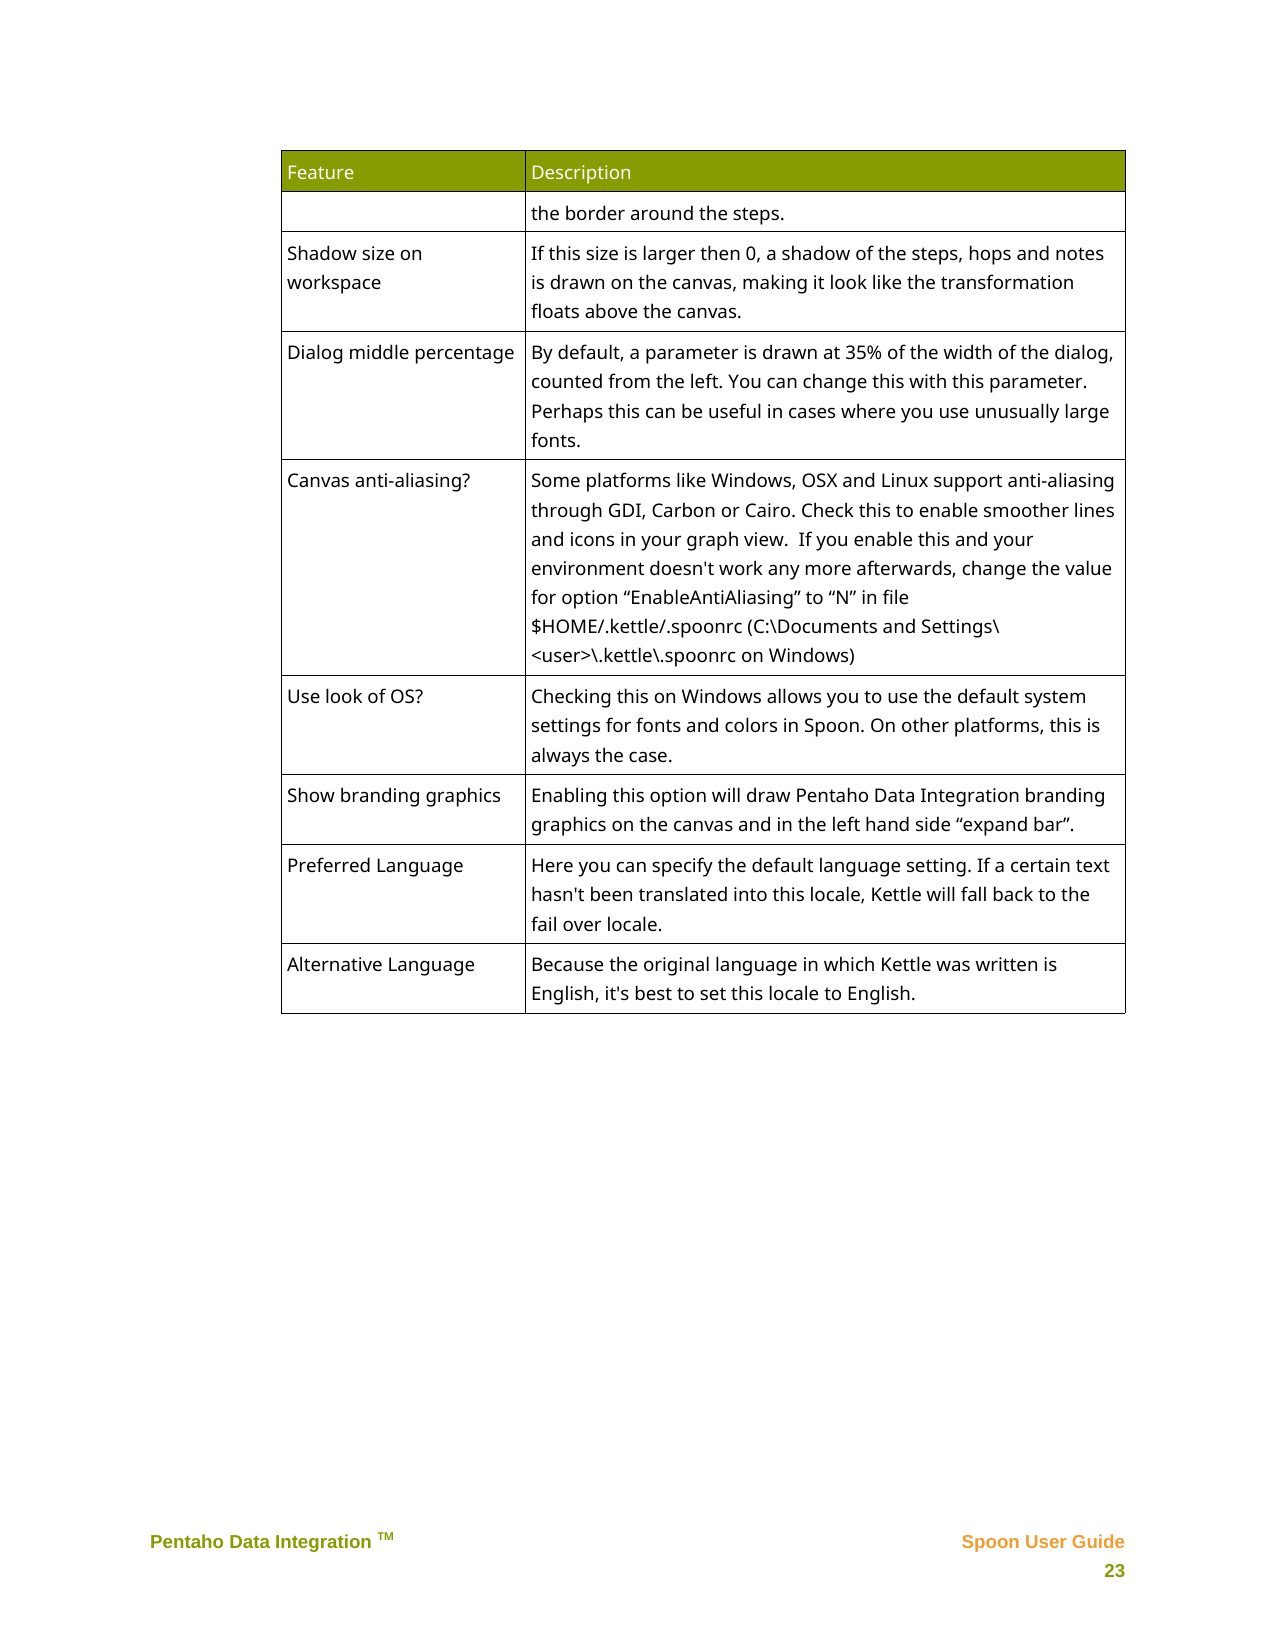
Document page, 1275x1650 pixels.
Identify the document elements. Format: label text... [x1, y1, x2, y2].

table_cell [282, 192, 525, 231]
table_cell Dialog middle percentage [282, 332, 525, 459]
table_cell Checking this on Windows allows you to use the default system settings for fonts and colors in Spoon. On other platforms, this is always the case. [526, 676, 1125, 773]
table_header Feature [282, 151, 525, 191]
table_cell the border around the steps. [526, 192, 1125, 231]
table_header Description [526, 151, 1125, 191]
table_cell Canvas anti-aliasing? [282, 460, 525, 674]
table_cell Preferred Language [282, 845, 525, 942]
table_cell Shadow size on workspace [282, 232, 525, 331]
table_cell By default, a parameter is drawn at 35% of the width of the dialog, counted from the left. You can change this with this parameter. Perhaps this can be useful in cases where you use unusually large fonts. [526, 332, 1125, 459]
table_cell If this size is larger then 0, a shadow of the steps, hops and notes is drawn on the canvas, making it look like the transformation floats above the canvas. [526, 232, 1125, 331]
table_cell Use look of OS? [282, 676, 525, 773]
table_cell Show branding graphics [282, 775, 525, 843]
table_cell Enabling this option will draw Pentaho Data Integration branding graphics on the canvas and in the left hand side “expand bar”. [526, 775, 1125, 843]
table_cell Some platforms like Windows, OSX and Linux support anti-aliasing through GDI, Carbon or Cairo. Check this to enable smoother lines and icons in your graph view. If you enable this and your environment doesn't work any more afterwards, change the value for option “EnableAntiAliasing” to “N” in file $HOME/.kettle/.spoonrc (C:\Documents and Settings\<user>\.kettle\.spoonrc on Windows) [526, 460, 1125, 674]
table_cell Because the original language in which Kettle was written is English, it's best to set this locale to English. [526, 944, 1125, 1012]
table_cell Here you can specify the default language setting. If a certain text hasn't been translated into this locale, Kettle will fall back to the fail over locale. [526, 845, 1125, 942]
table_cell Alternative Language [282, 944, 525, 1012]
